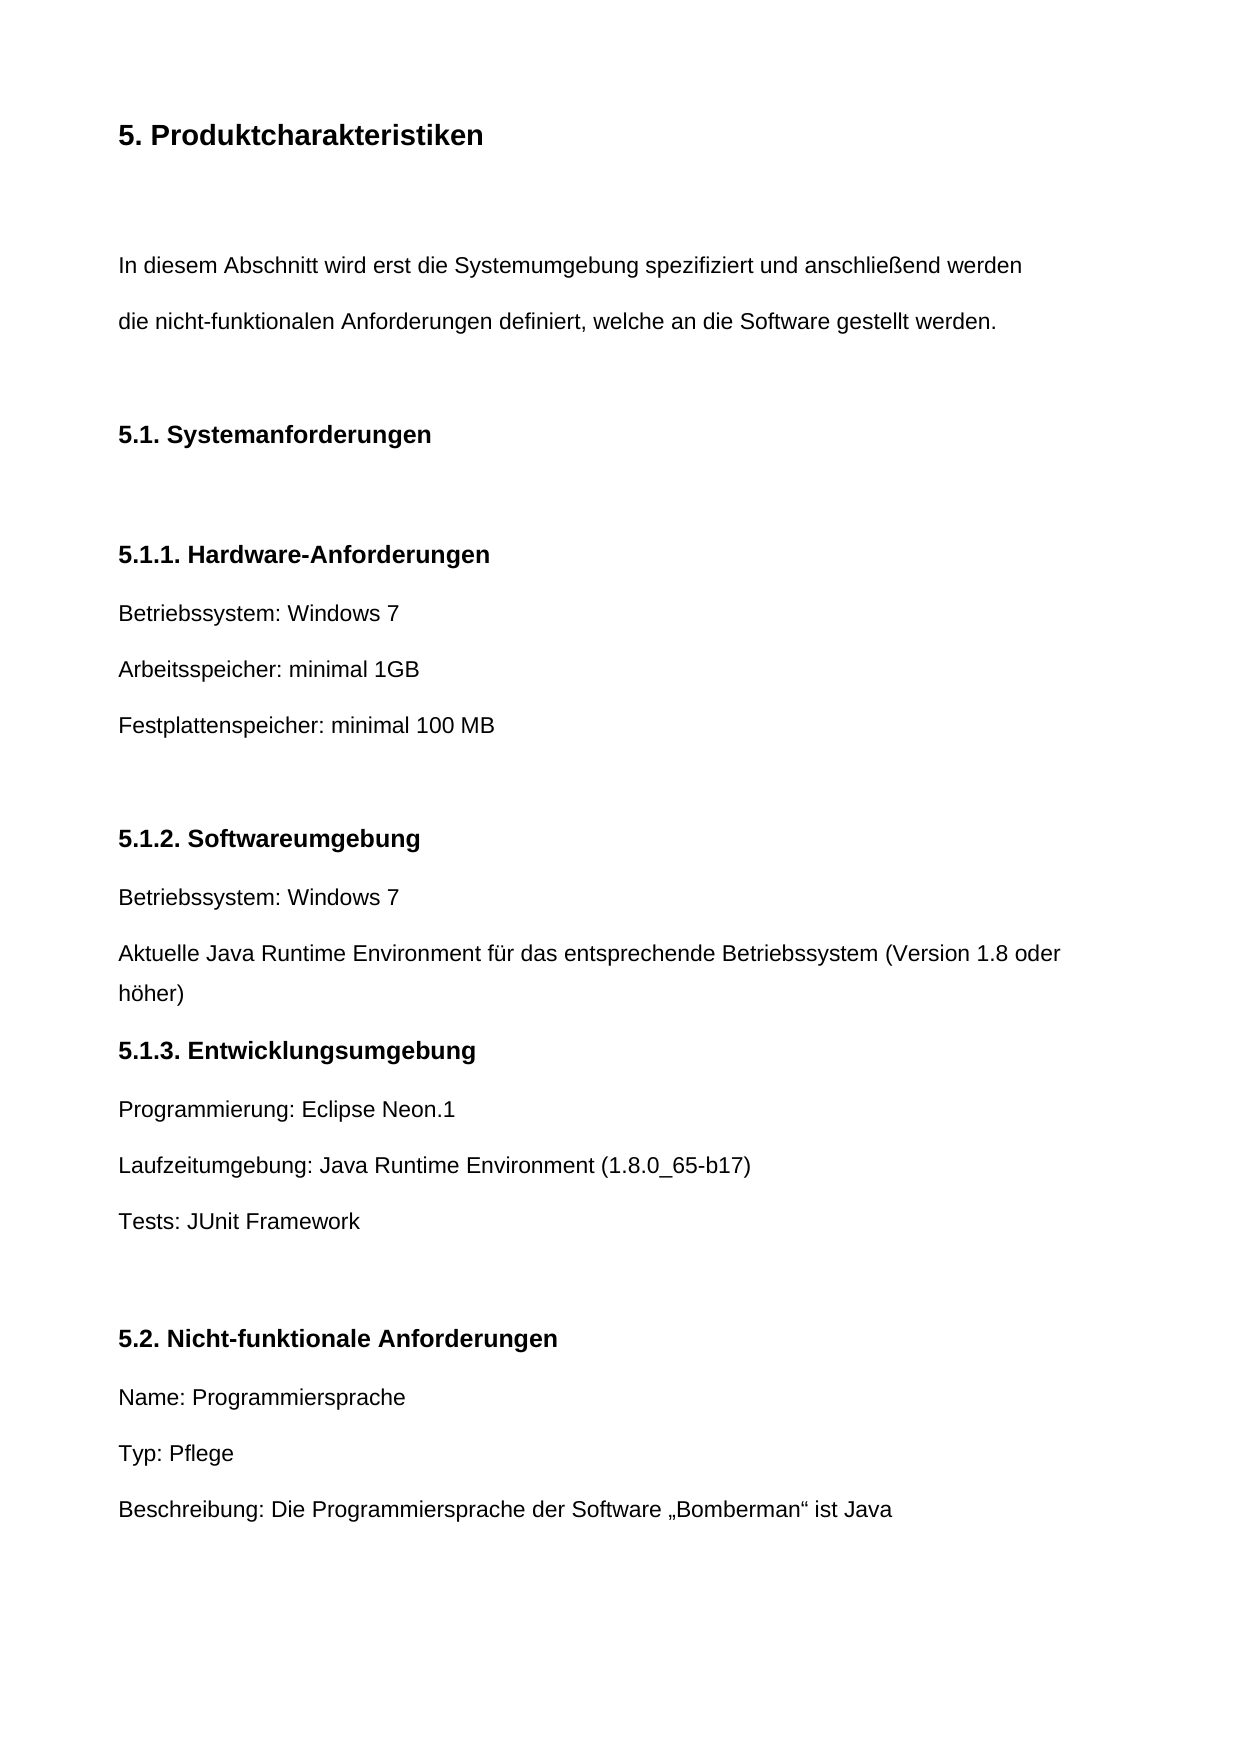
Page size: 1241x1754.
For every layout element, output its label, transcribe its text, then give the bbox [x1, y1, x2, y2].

text 5.1.1. Hardware-Anforderungen [118, 540, 1122, 569]
text Typ: Pflege [118, 1440, 1122, 1466]
text die nicht-funktionalen Anforderungen definiert, welche an die Software gestellt werden. [118, 308, 1122, 334]
text Beschreibung: Die Programmiersprache der Software „Bomberman“ ist Java [118, 1496, 1122, 1522]
text Festplattenspeicher: minimal 100 MB [118, 712, 1122, 738]
text Aktuelle Java Runtime Environment für das entsprechende Betriebssystem (Version 1.8 oder höher) [118, 940, 1122, 1006]
text Laufzeitumgebung: Java Runtime Environment (1.8.0_65-b17) [118, 1152, 1122, 1178]
text Programmierung: Eclipse Neon.1 [118, 1096, 1122, 1122]
text Betriebssystem: Windows 7 [118, 600, 1122, 626]
text 5.2. Nicht-funktionale Anforderungen [118, 1324, 1122, 1353]
text Name: Programmiersprache [118, 1384, 1122, 1410]
text Arbeitsspeicher: minimal 1GB [118, 656, 1122, 682]
text In diesem Abschnitt wird erst die Systemumgebung spezifiziert und anschließend werden [118, 252, 1122, 278]
text Betriebssystem: Windows 7 [118, 884, 1122, 911]
text Tests: JUnit Framework [118, 1208, 1122, 1234]
text 5.1.3. Entwicklungsumgebung [118, 1036, 1122, 1065]
text 5. Produktcharakteristiken [118, 118, 1122, 152]
text 5.1.2. Softwareumgebung [118, 824, 1122, 853]
text 5.1. Systemanforderungen [118, 421, 1122, 449]
